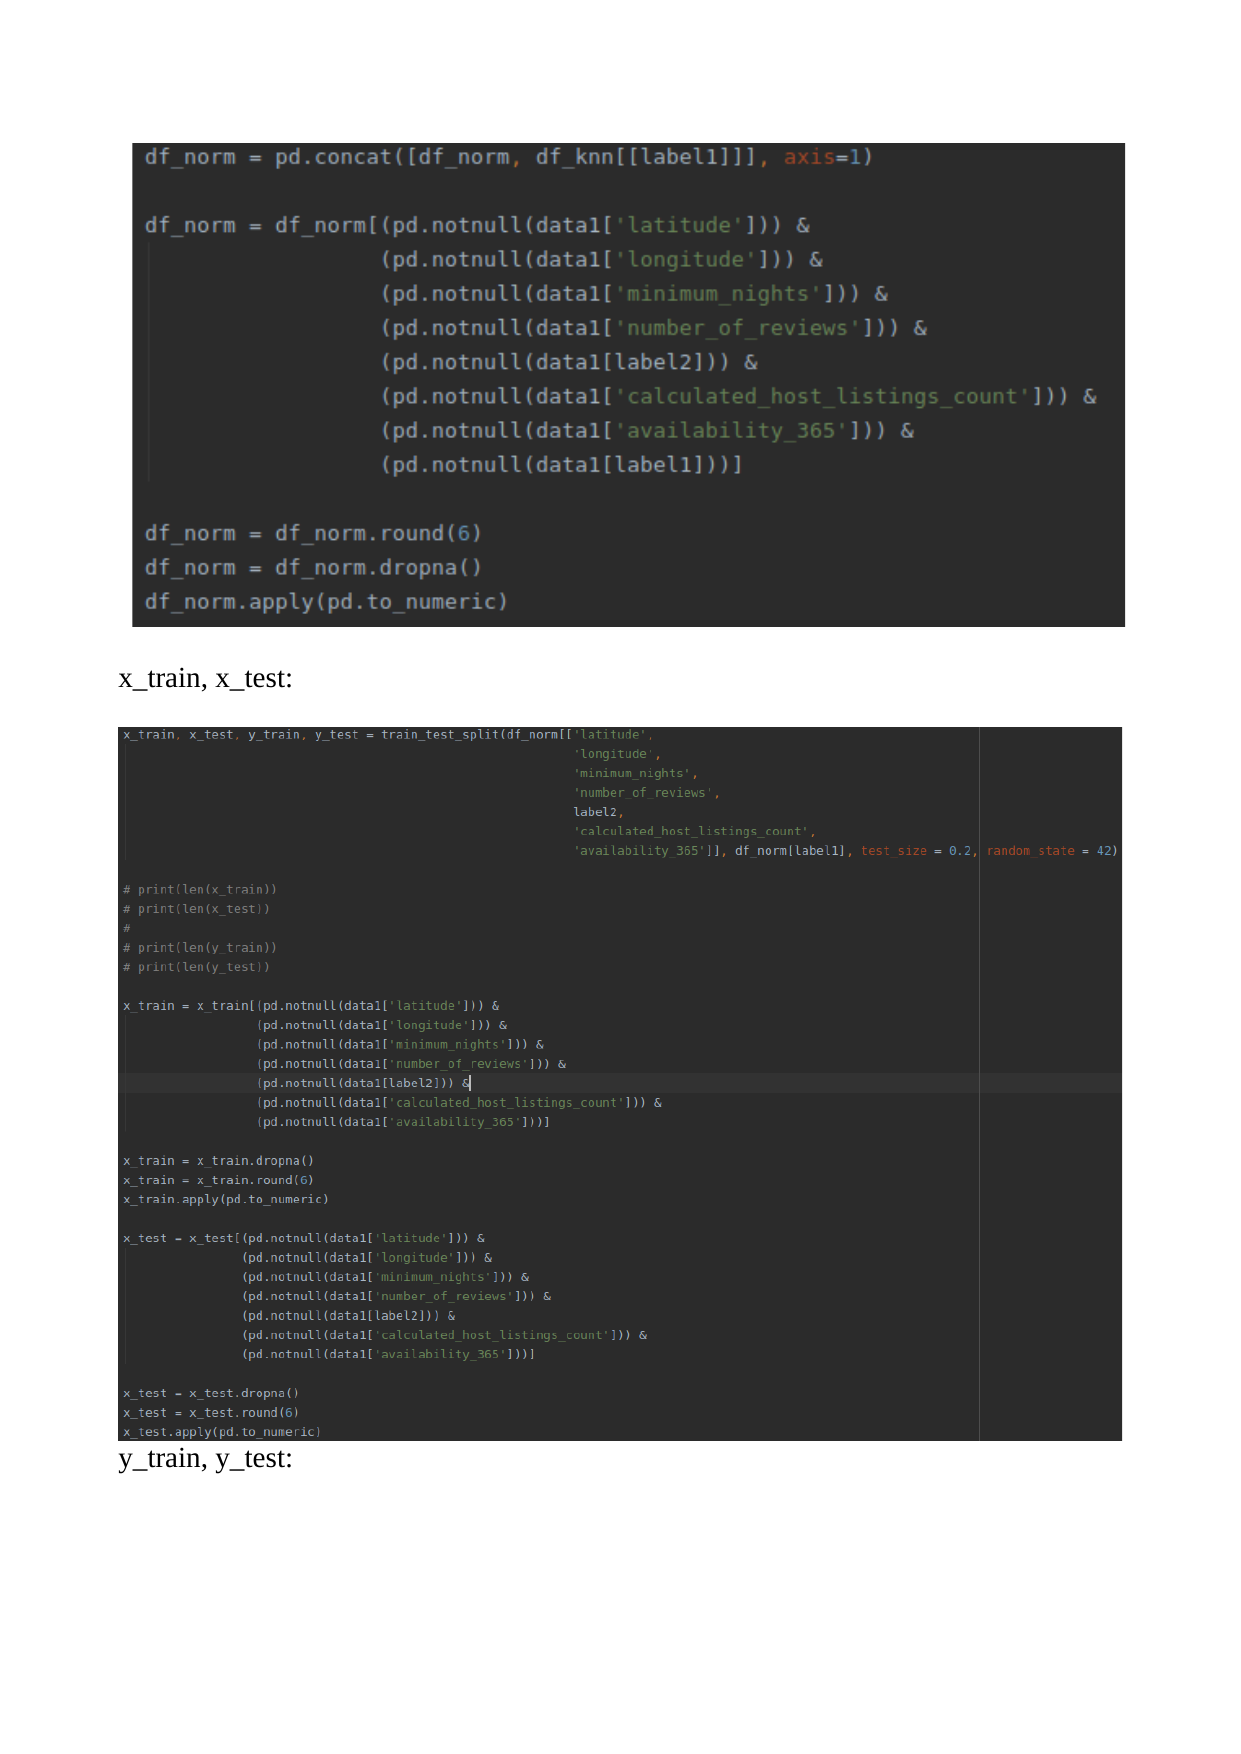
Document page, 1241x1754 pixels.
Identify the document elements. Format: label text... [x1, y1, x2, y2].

text y_train, y_test: [118, 1441, 1122, 1474]
text x_train, x_test: [118, 660, 1122, 694]
picture [118, 727, 1123, 1441]
picture [132, 143, 1125, 627]
